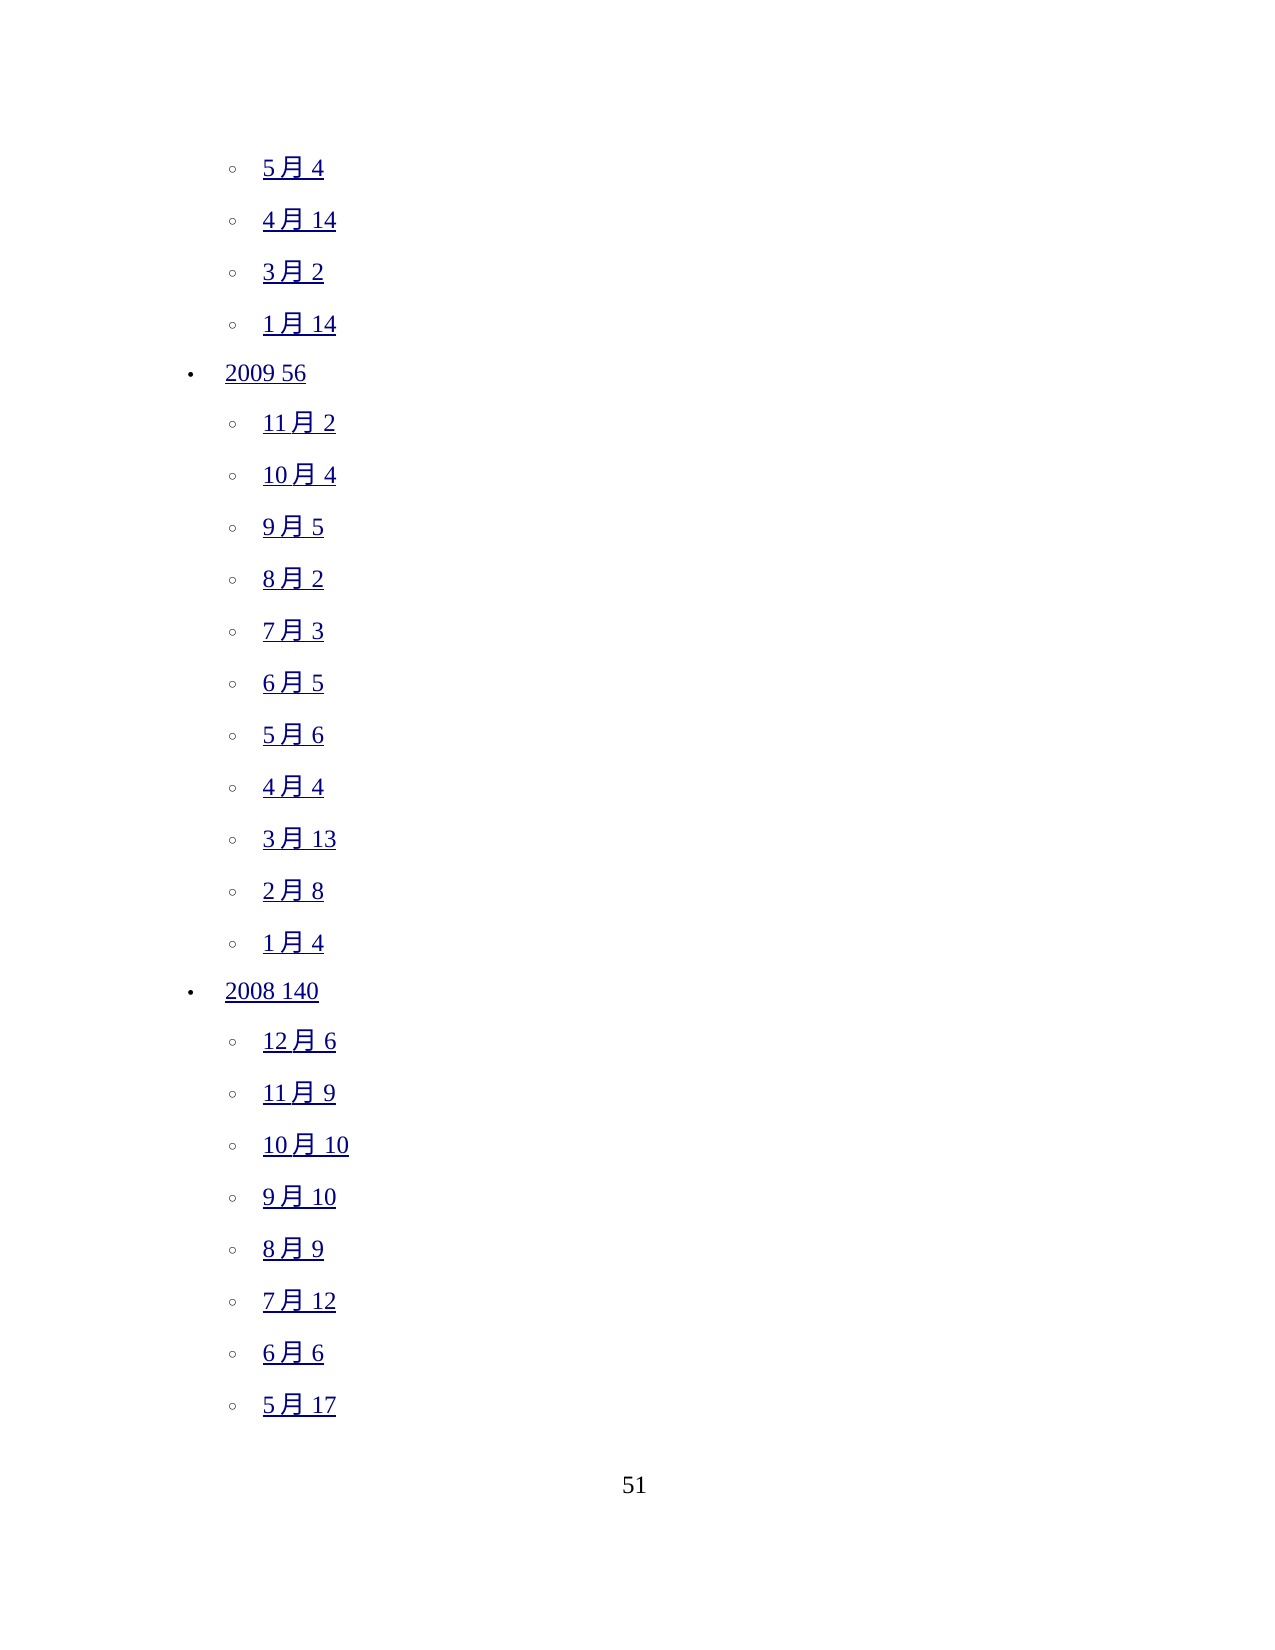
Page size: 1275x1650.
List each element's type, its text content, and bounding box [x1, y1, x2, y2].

list 6月 5 [225, 664, 1125, 698]
list 12月 6 [225, 1023, 1125, 1057]
list 10月 10 [225, 1127, 1125, 1161]
list 5月 6 [225, 716, 1125, 751]
list 6月 6 [225, 1335, 1125, 1369]
list 7月 3 [225, 612, 1125, 647]
list 11月 9 [225, 1075, 1125, 1109]
list 5月 17 [225, 1387, 1125, 1421]
list 8月 2 [225, 561, 1125, 594]
list 8月 9 [225, 1231, 1125, 1265]
list 4月 4 [225, 768, 1125, 802]
list 1月 4 [225, 924, 1125, 958]
list 10月 4 [225, 457, 1125, 491]
list 11月 2 [225, 404, 1125, 439]
list 5月 4 [225, 150, 1125, 184]
list 2月 8 [225, 872, 1125, 906]
list 3月 2 [225, 254, 1125, 288]
list 3月 13 [225, 820, 1125, 854]
list 9月 5 [225, 508, 1125, 543]
list 9月 10 [225, 1179, 1125, 1213]
list 2008 140 [187, 976, 1125, 1005]
list 1月 14 [225, 306, 1125, 340]
list 4月 14 [225, 202, 1125, 236]
list 2009 56 [187, 358, 1125, 387]
list 7月 12 [225, 1283, 1125, 1317]
